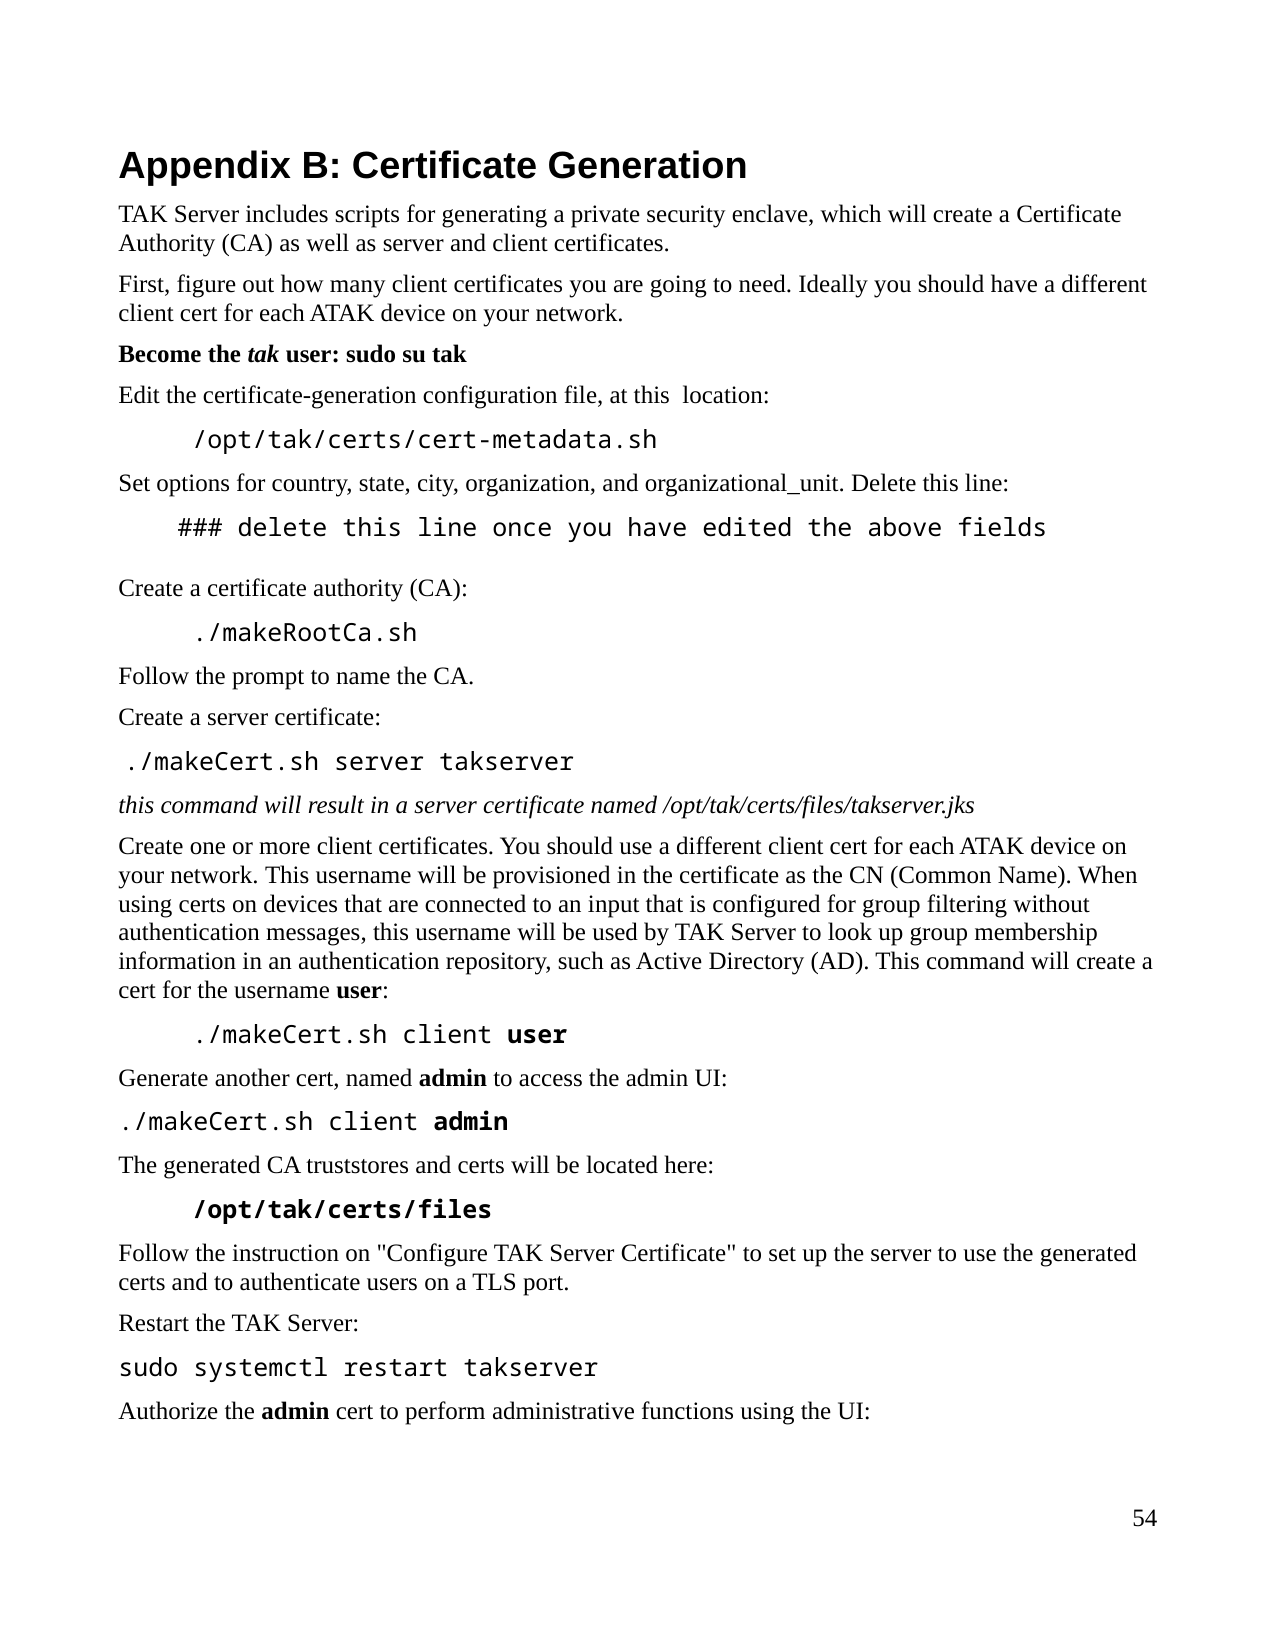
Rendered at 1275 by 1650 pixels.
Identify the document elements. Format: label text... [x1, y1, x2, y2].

text Create one or more client certificates. You should use a different client cert for each ATAK device on your network. This username will be provisioned in the certificate as the CN (Common Name). When using certs on devices that are connected to an input that is configured for group filtering without authentication messages, this username will be used by TAK Server to look up group membership information in an authentication repository, such as Active Directory (AD). This command will create a cert for the username user: [118, 831, 1157, 1004]
text Authorize the admin cert to perform administrative functions using the UI: [118, 1396, 1157, 1425]
text Edit the certificate-generation configuration file, at this location: [118, 381, 1157, 409]
text Generate another cert, named admin to access the admin UI: [118, 1063, 1157, 1092]
subtitle Appendix B: Certificate Generation [118, 143, 1157, 187]
text Create a certificate authority (CA): [118, 573, 1157, 602]
text Become the tak user: sudo su tak [118, 339, 1157, 368]
text Follow the prompt to name the CA. [118, 661, 1157, 690]
text ./makeCert.sh client user [118, 1016, 1157, 1050]
text this command will result in a server certificate named /opt/tak/certs/files/takserver.jks [118, 790, 1157, 819]
text ### delete this line once you have edited the above fields [177, 509, 1098, 544]
text First, figure out how many client certificates you are going to need. Ideally you should have a different client cert for each ATAK device on your network. [118, 269, 1157, 327]
text ./makeCert.sh client admin [118, 1104, 1157, 1138]
text /opt/tak/certs/files [118, 1192, 1157, 1226]
text The generated CA truststores and certs will be located here: [118, 1151, 1157, 1179]
text ./makeCert.sh server takserver [118, 743, 1157, 777]
text Set options for country, state, city, organization, and organizational_unit. Delete this line: [118, 468, 1157, 497]
text /opt/tak/certs/cert-metadata.sh [118, 422, 1157, 456]
text TAK Server includes scripts for generating a private security enclave, which will create a Certificate Authority (CA) as well as server and client certificates. [118, 199, 1157, 257]
text Create a server certificate: [118, 702, 1157, 731]
text Follow the instruction on "Configure TAK Server Certificate" to set up the server to use the generated certs and to authenticate users on a TLS port. [118, 1238, 1157, 1296]
text ./makeRootCa.sh [118, 614, 1157, 648]
text sudo systemctl restart takserver [118, 1350, 1157, 1384]
text Restart the TAK Server: [118, 1308, 1157, 1337]
